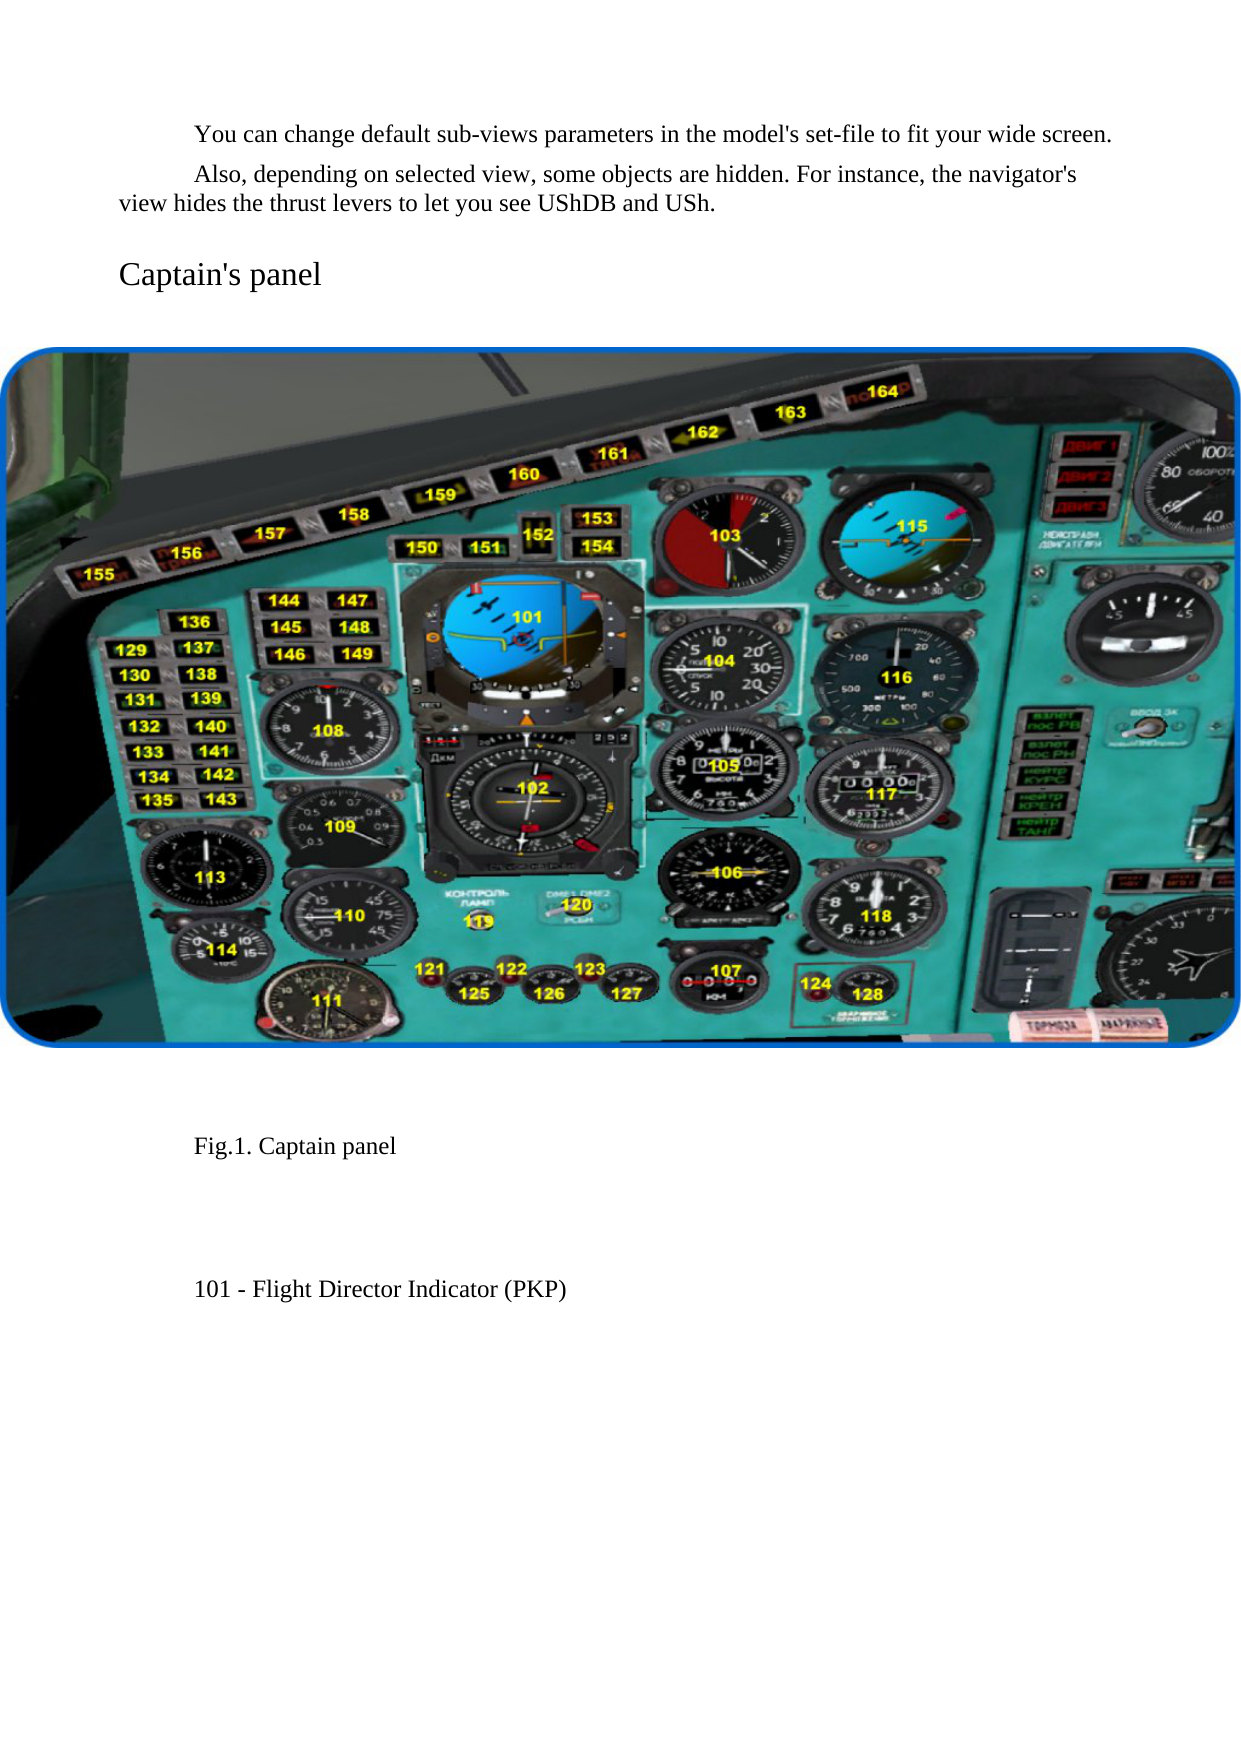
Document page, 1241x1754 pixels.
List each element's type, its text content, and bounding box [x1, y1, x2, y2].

text You can change default sub-views parameters in the model's set-file to fit your wide screen. [119, 119, 1122, 147]
text Also, depending on selected view, some objects are hidden. For instance, the navigator's view hides the thrust levers to let you see UShDB and USh. [119, 159, 1122, 217]
text 101 - Flight Director Indicator (PKP) [119, 1274, 1122, 1303]
text Captain's panel [119, 254, 1122, 292]
text Fig.1. Captain panel [119, 1131, 1122, 1160]
picture [0, 347, 1241, 1048]
